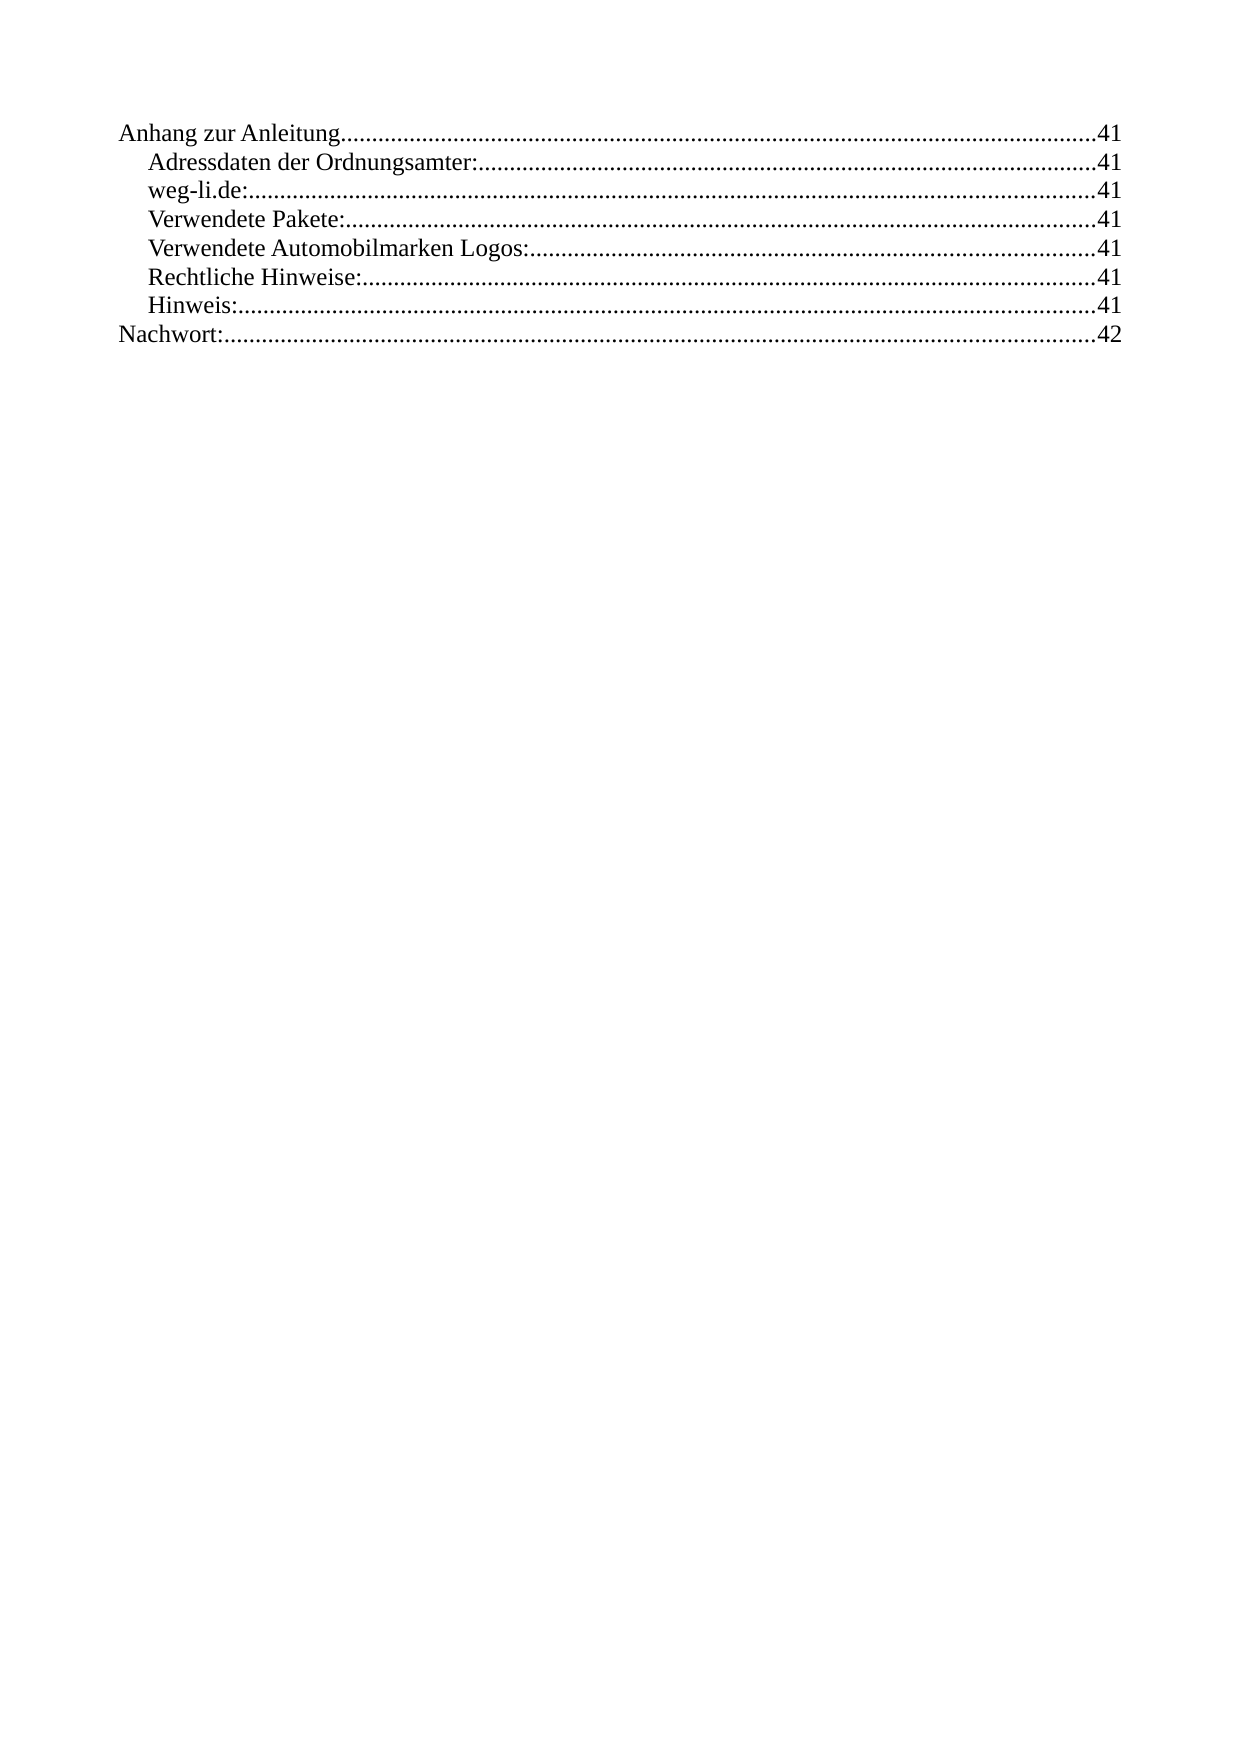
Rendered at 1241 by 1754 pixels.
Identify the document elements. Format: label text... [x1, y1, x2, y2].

text Hinweis: 41 [148, 291, 1122, 319]
text Anhang zur Anleitung 41 [118, 118, 1122, 147]
text Adressdaten der Ordnungsamter: 41 [148, 147, 1122, 176]
text weg-li.de: 41 [148, 176, 1122, 204]
text Rechtliche Hinweise: 41 [148, 262, 1122, 291]
text Verwendete Pakete: 41 [148, 204, 1122, 233]
text Verwendete Automobilmarken Logos: 41 [148, 233, 1122, 262]
text Nachwort: 42 [118, 319, 1122, 348]
